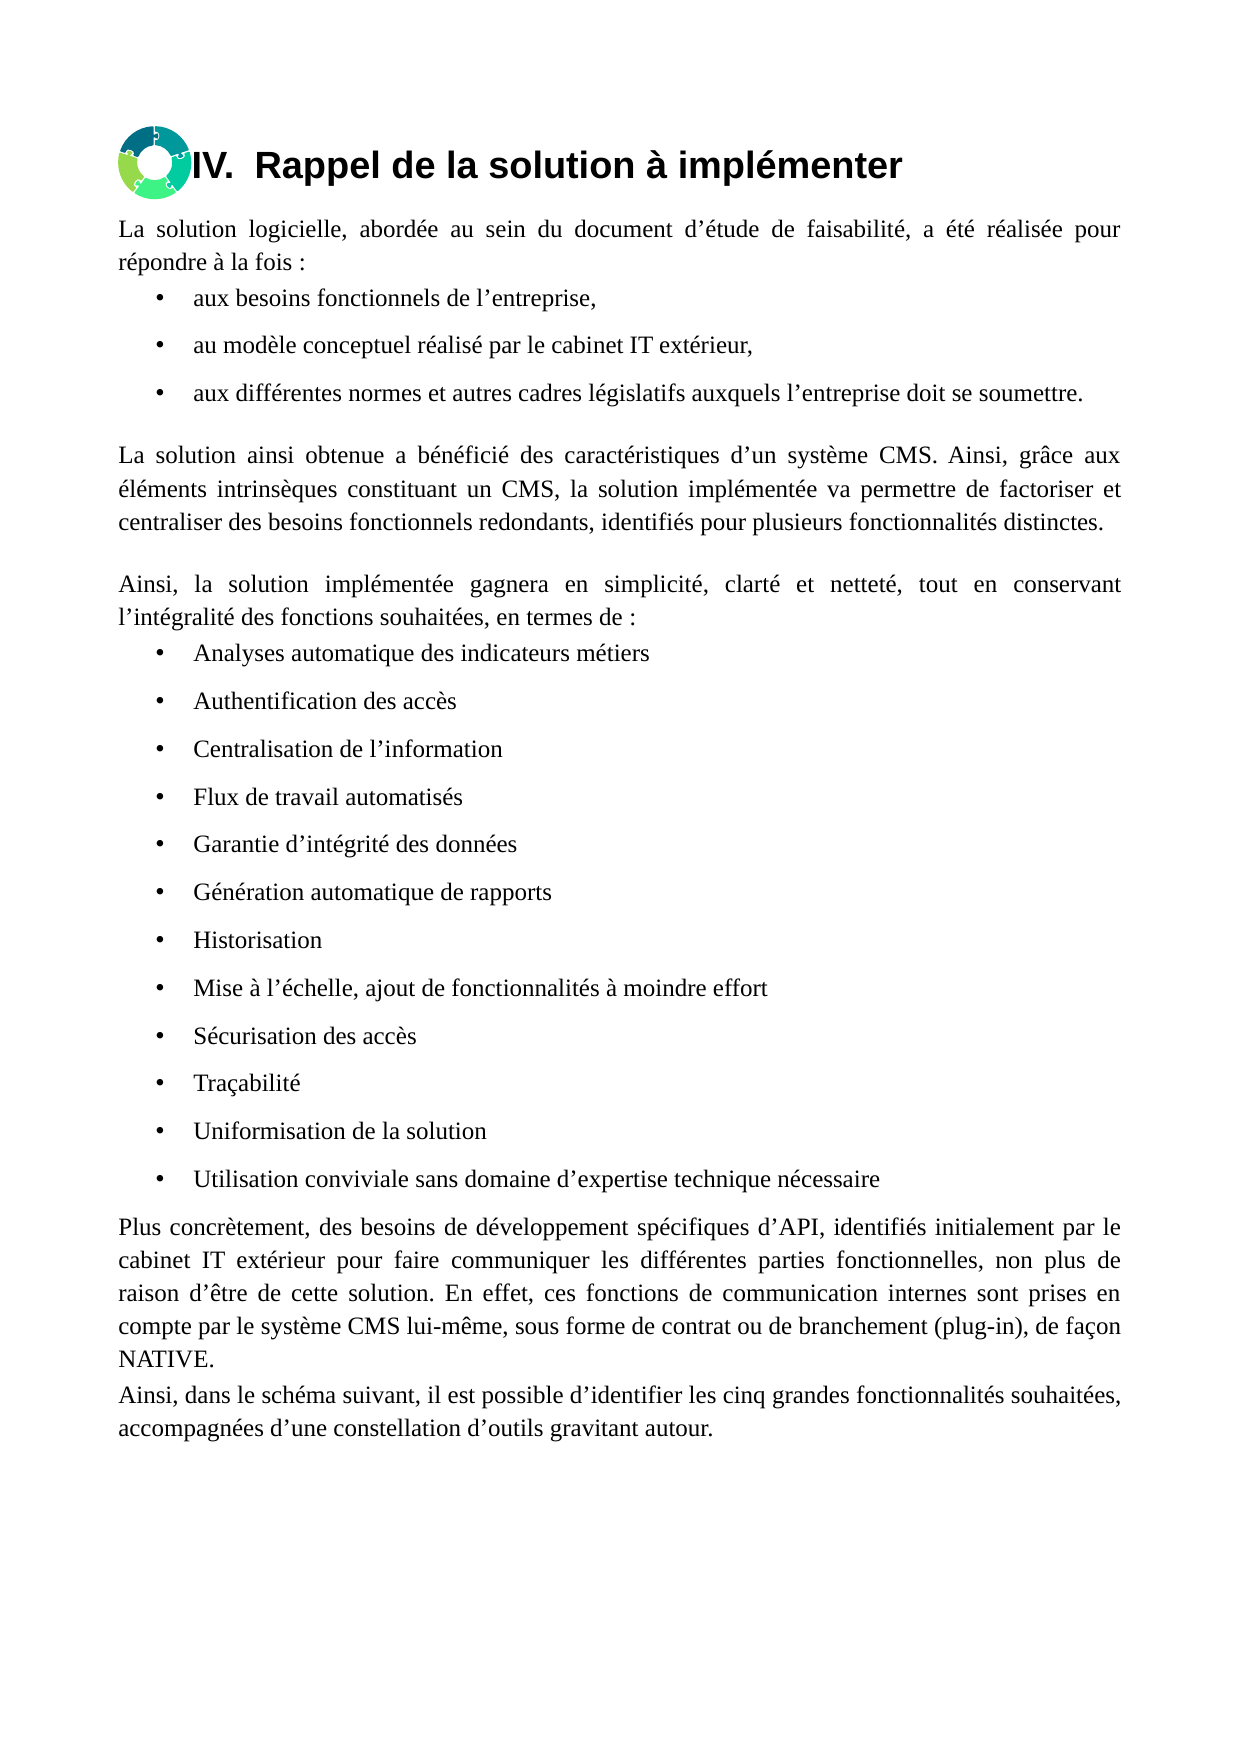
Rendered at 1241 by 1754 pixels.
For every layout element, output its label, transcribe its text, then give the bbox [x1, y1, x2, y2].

list Sécurisation des accès [156, 1021, 1122, 1049]
subtitle [137, 145, 172, 180]
text La solution ainsi obtenue a bénéficié des caractéristiques d’un système CMS. Ainsi, grâce aux éléments intrinsèques constituant un CMS, la solution implémentée va permettre de factoriser et centraliser des besoins fonctionnels redondants, identifiés pour plusieurs fonctionnalités distinctes. [118, 441, 1122, 535]
text Plus concrètement, des besoins de développement spécifiques d’API, identifiés initialement par le cabinet IT extérieur pour faire communiquer les différentes parties fonctionnelles, non plus de raison d’être de cette solution. En effet, ces fonctions de communication internes sont prises en compte par le système CMS lui-même, sous forme de contrat ou de branchement (plug-in), de façon NATIVE. [118, 1212, 1122, 1373]
list Centralisation de l’information [156, 734, 1122, 763]
list Garantie d’intégrité des données [156, 829, 1122, 858]
list Flux de travail automatisés [156, 782, 1122, 810]
list Traçabilité [156, 1068, 1122, 1097]
text Ainsi, la solution implémentée gagnera en simplicité, clarté et netteté, tout en conservant l’intégralité des fonctions souhaitées, en termes de : [118, 569, 1122, 631]
text La solution logicielle, abordée au sein du document d’étude de faisabilité, a été réalisée pour répondre à la fois : [118, 214, 1122, 276]
list aux différentes normes et autres cadres législatifs auxquels l’entreprise doit se soumettre. [156, 378, 1122, 407]
list Uniformisation de la solution [156, 1116, 1122, 1145]
list Analyses automatique des indicateurs métiers [156, 638, 1122, 667]
list Authentification des accès [156, 686, 1122, 715]
text Ainsi, dans le schéma suivant, il est possible d’identifier les cinq grandes fonctionnalités souhaitées, accompagnées d’une constellation d’outils gravitant autour. [118, 1380, 1122, 1442]
list aux besoins fonctionnels de l’entreprise, [156, 283, 1122, 312]
list Utilisation conviviale sans domaine d’expertise technique nécessaire [156, 1164, 1122, 1193]
list Historisation [156, 925, 1122, 954]
list Génération automatique de rapports [156, 877, 1122, 906]
list Mise à l’échelle, ajout de fonctionnalités à moindre effort [156, 973, 1122, 1002]
subtitle Rappel de la solution à implémenter [183, 143, 1122, 187]
list au modèle conceptuel réalisé par le cabinet IT extérieur, [156, 331, 1122, 359]
